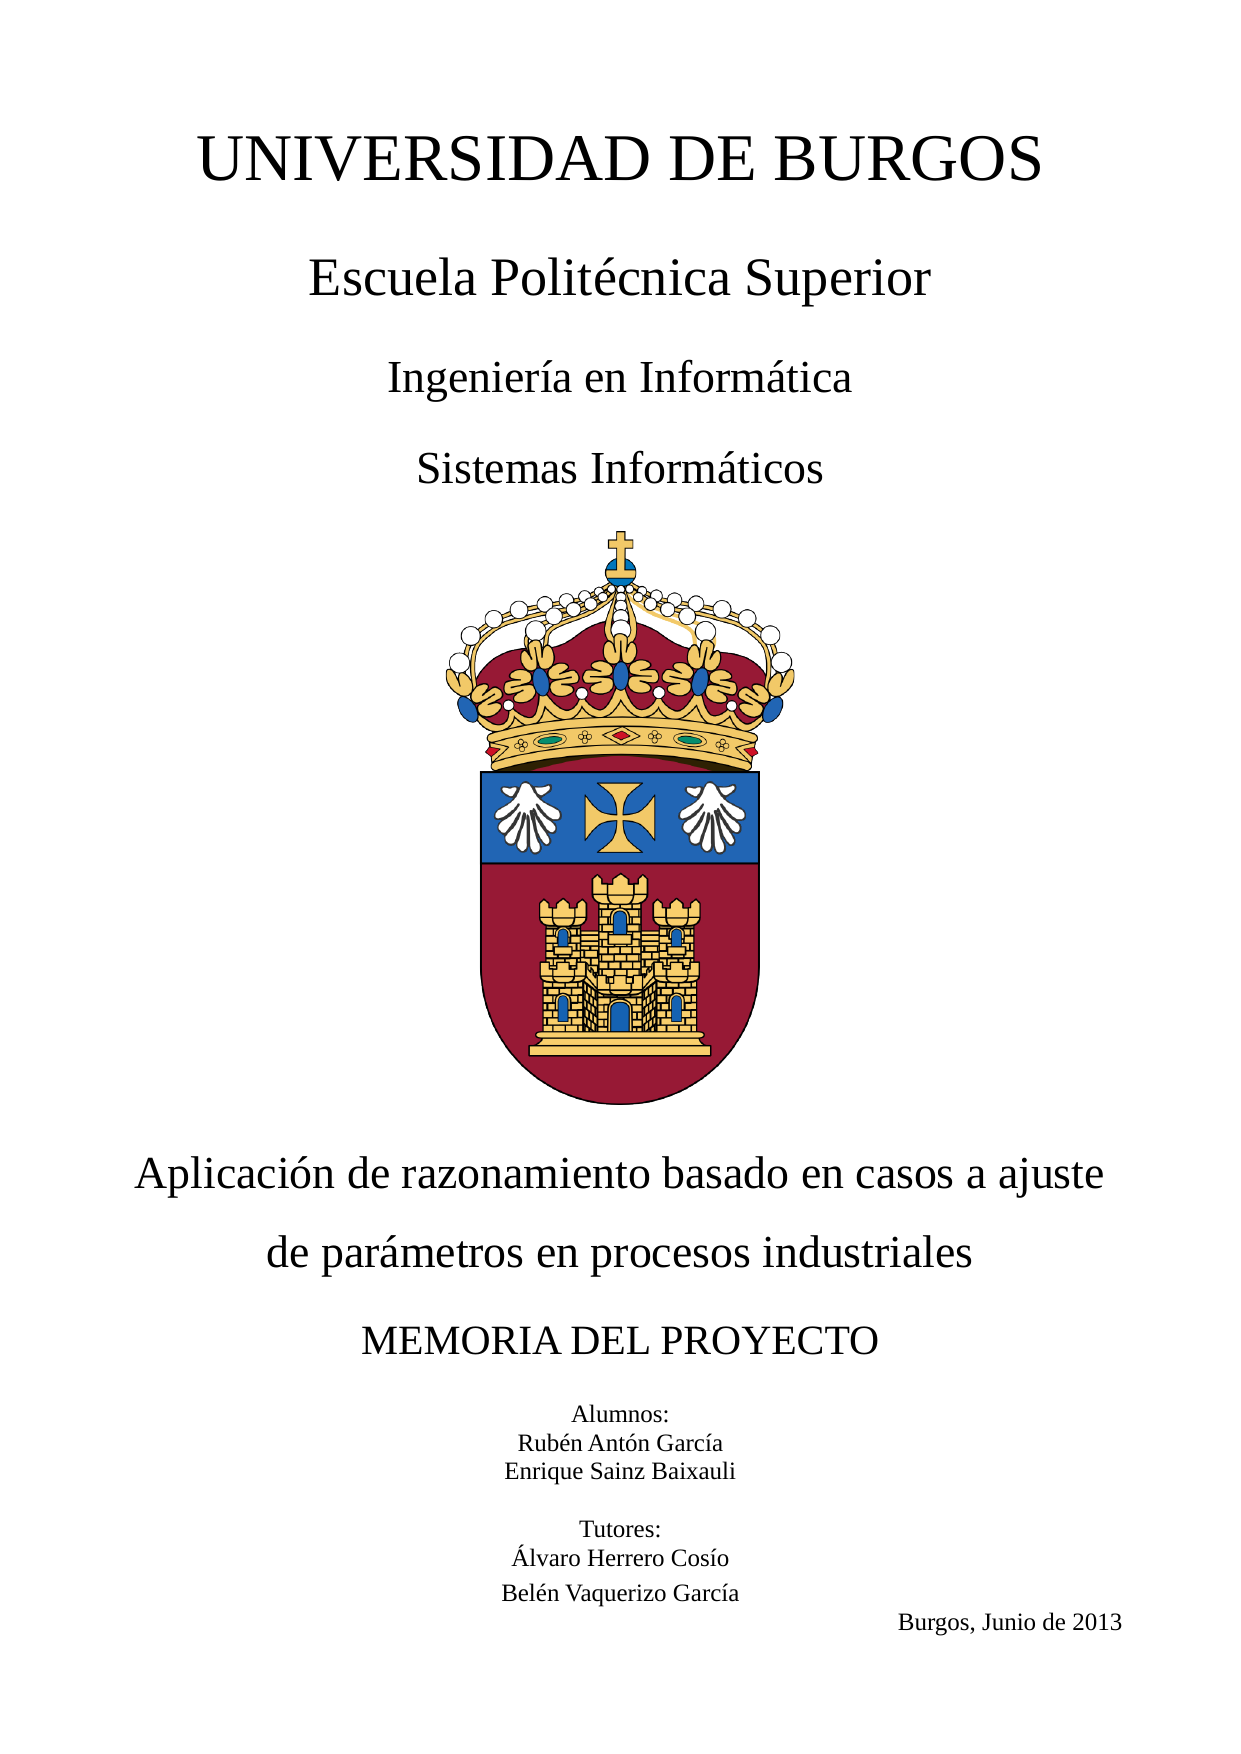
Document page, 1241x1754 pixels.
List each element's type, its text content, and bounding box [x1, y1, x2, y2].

text Tutores: [118, 1514, 1122, 1543]
text Alumnos: [118, 1399, 1122, 1428]
text Álvaro Herrero Cosío [118, 1543, 1122, 1572]
picture [445, 531, 795, 1105]
text Sistemas Informáticos [118, 441, 1122, 494]
text UNIVERSIDAD DE BURGOS [118, 118, 1122, 195]
text Aplicación de razonamiento basado en casos a ajuste de parámetros en procesos industriales [118, 1145, 1122, 1277]
text Rubén Antón García [118, 1428, 1122, 1456]
text Enrique Sainz Baixauli [118, 1456, 1122, 1485]
text Belén Vaquerizo García [118, 1578, 1122, 1607]
text Ingeniería en Informática [118, 350, 1122, 403]
text Escuela Politécnica Superior [118, 245, 1122, 307]
text Burgos, Junio de 2013 [118, 1607, 1122, 1636]
text MEMORIA DEL PROYECTO [118, 1315, 1122, 1363]
